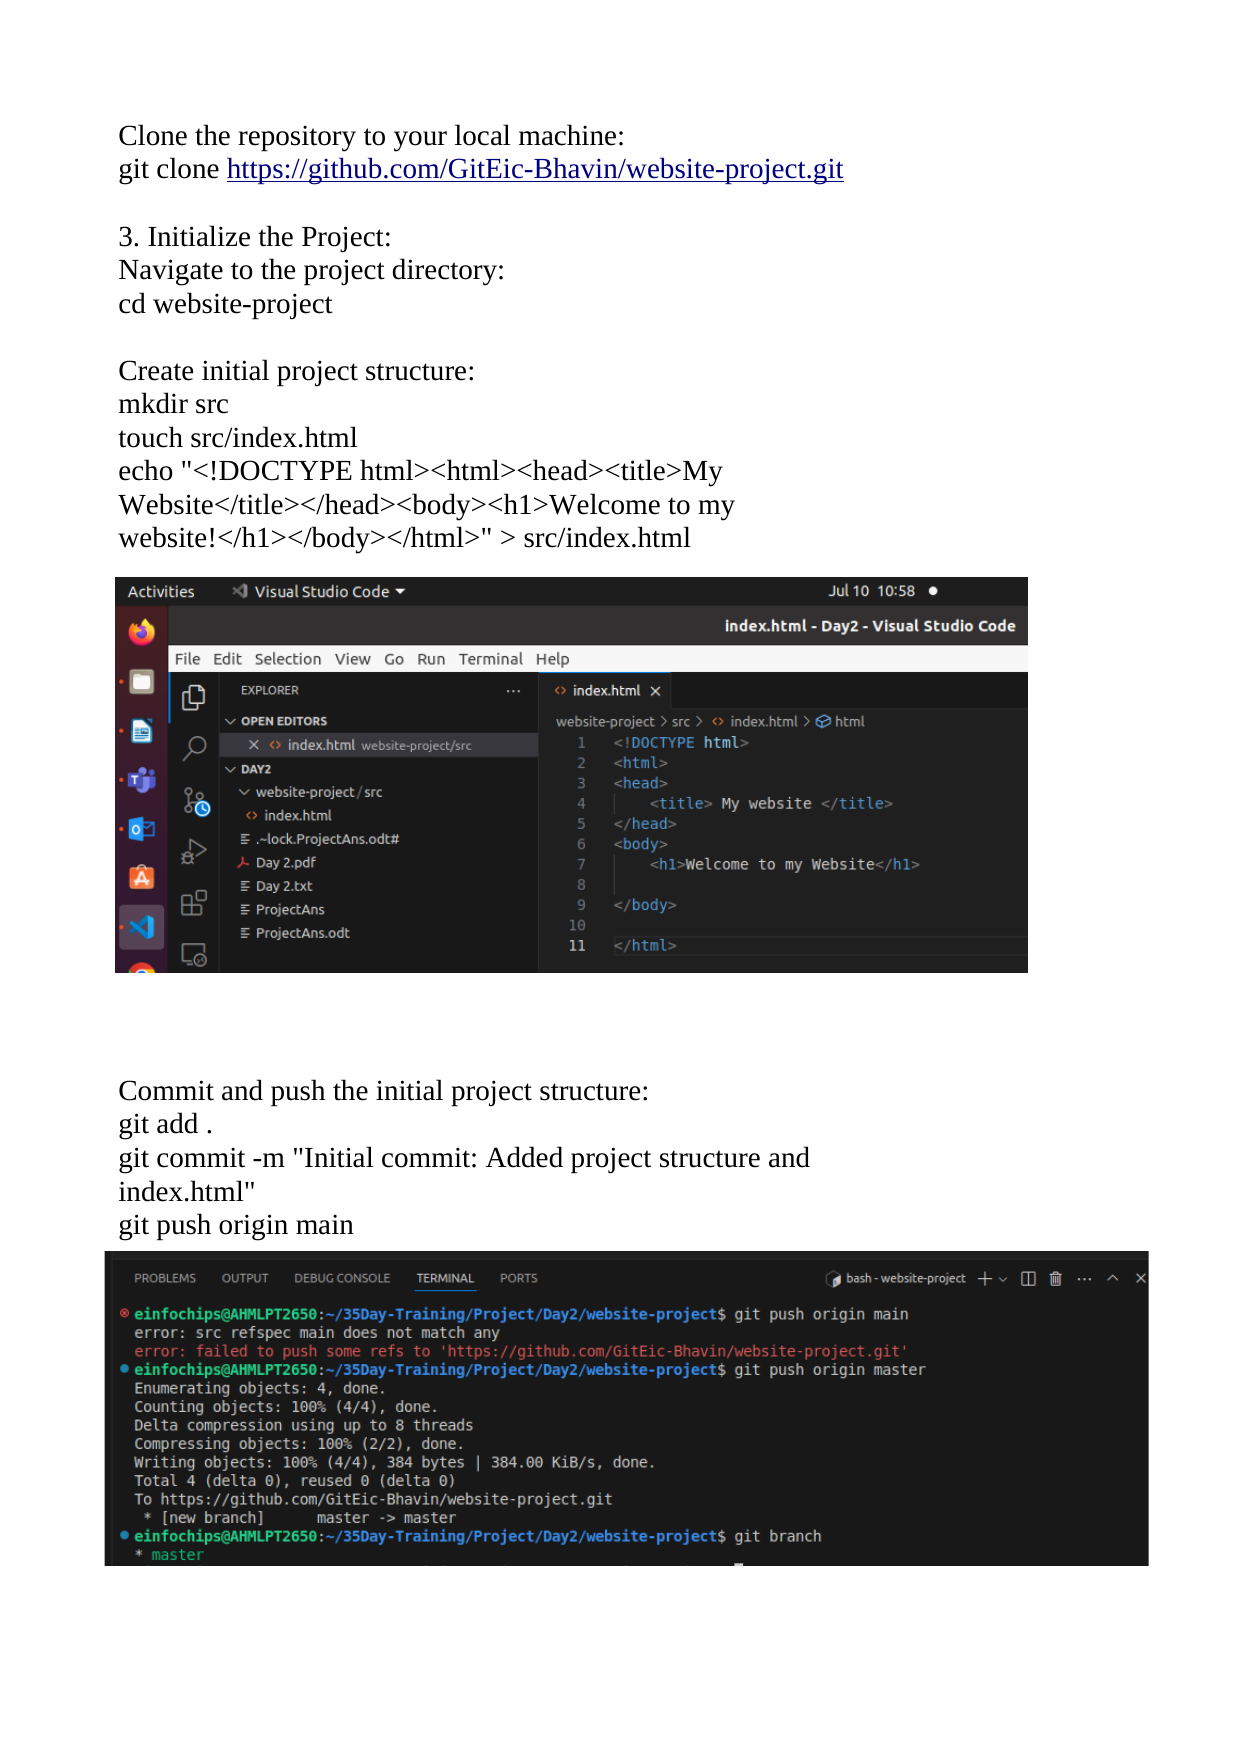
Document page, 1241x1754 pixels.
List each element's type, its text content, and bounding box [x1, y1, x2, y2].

text mkdir src [118, 386, 1122, 420]
picture [104, 1251, 1149, 1566]
text index.html" [118, 1174, 1122, 1207]
text git push origin main [118, 1207, 1122, 1241]
text git add . [118, 1107, 1122, 1140]
text Website</title></head><body><h1>Welcome to my [118, 487, 1122, 521]
text touch src/index.html [118, 420, 1122, 453]
text Navigate to the project directory: [118, 252, 1122, 286]
picture [115, 577, 1028, 973]
text Create initial project structure: [118, 353, 1122, 386]
text website!</h1></body></html>" > src/index.html [118, 521, 1122, 554]
text cd website-project [118, 286, 1122, 319]
text 3. Initialize the Project: [118, 219, 1122, 252]
text Commit and push the initial project structure: [118, 1073, 1122, 1107]
text git commit -m "Initial commit: Added project structure and [118, 1140, 1122, 1174]
text git clone https://github.com/GitEic-Bhavin/website-project.git [118, 152, 1122, 185]
text Clone the repository to your local machine: [118, 118, 1122, 152]
text echo "<!DOCTYPE html><html><head><title>My [118, 453, 1122, 487]
